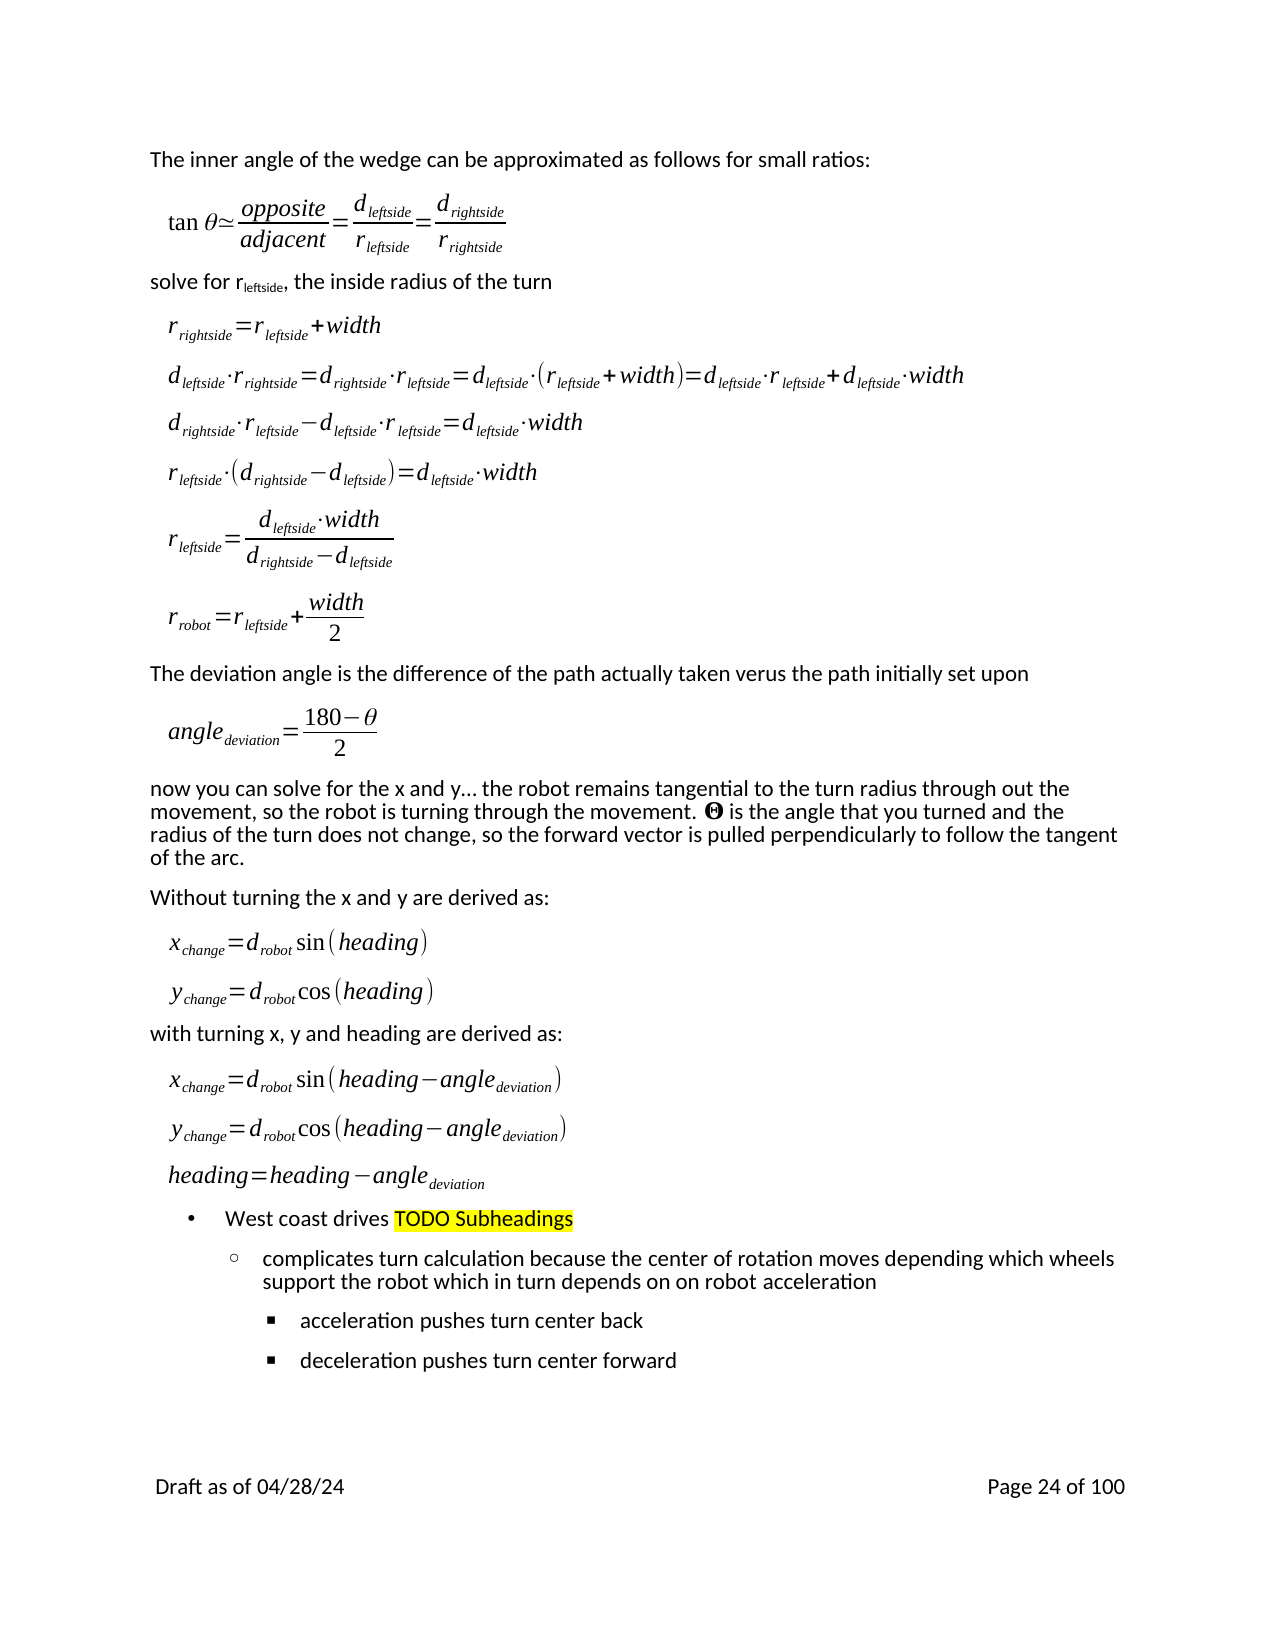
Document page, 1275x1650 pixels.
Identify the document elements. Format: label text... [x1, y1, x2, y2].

list West coast drives TODO Subheadings [187, 1209, 1125, 1232]
text now you can solve for the x and y… the robot remains tangential to the turn radius through out the movement, so the robot is turning through the movement. 𝚯 is the angle that you turned and the radius of the turn does not change, so the forward vector is pulled perpendicularly to follow the tangent of the arc. [150, 779, 1125, 871]
list acceleration pushes turn center back [262, 1312, 1125, 1334]
text Without turning the x and y are derived as: [150, 888, 1125, 911]
list deceleration pushes turn center forward [262, 1351, 1125, 1374]
text The inner angle of the wedge can be approximated as follows for small ratios: [150, 150, 1125, 173]
text The deviation angle is the difference of the path actually taken verus the path initially set upon [150, 664, 1125, 687]
list complicates turn calculation because the center of rotation moves depending which wheels support the robot which in turn depends on on robot acceleration [225, 1249, 1125, 1295]
text solve for rleftside, the inside radius of the turn [150, 273, 1125, 296]
text with turning x, y and heading are derived as: [150, 1024, 1125, 1047]
